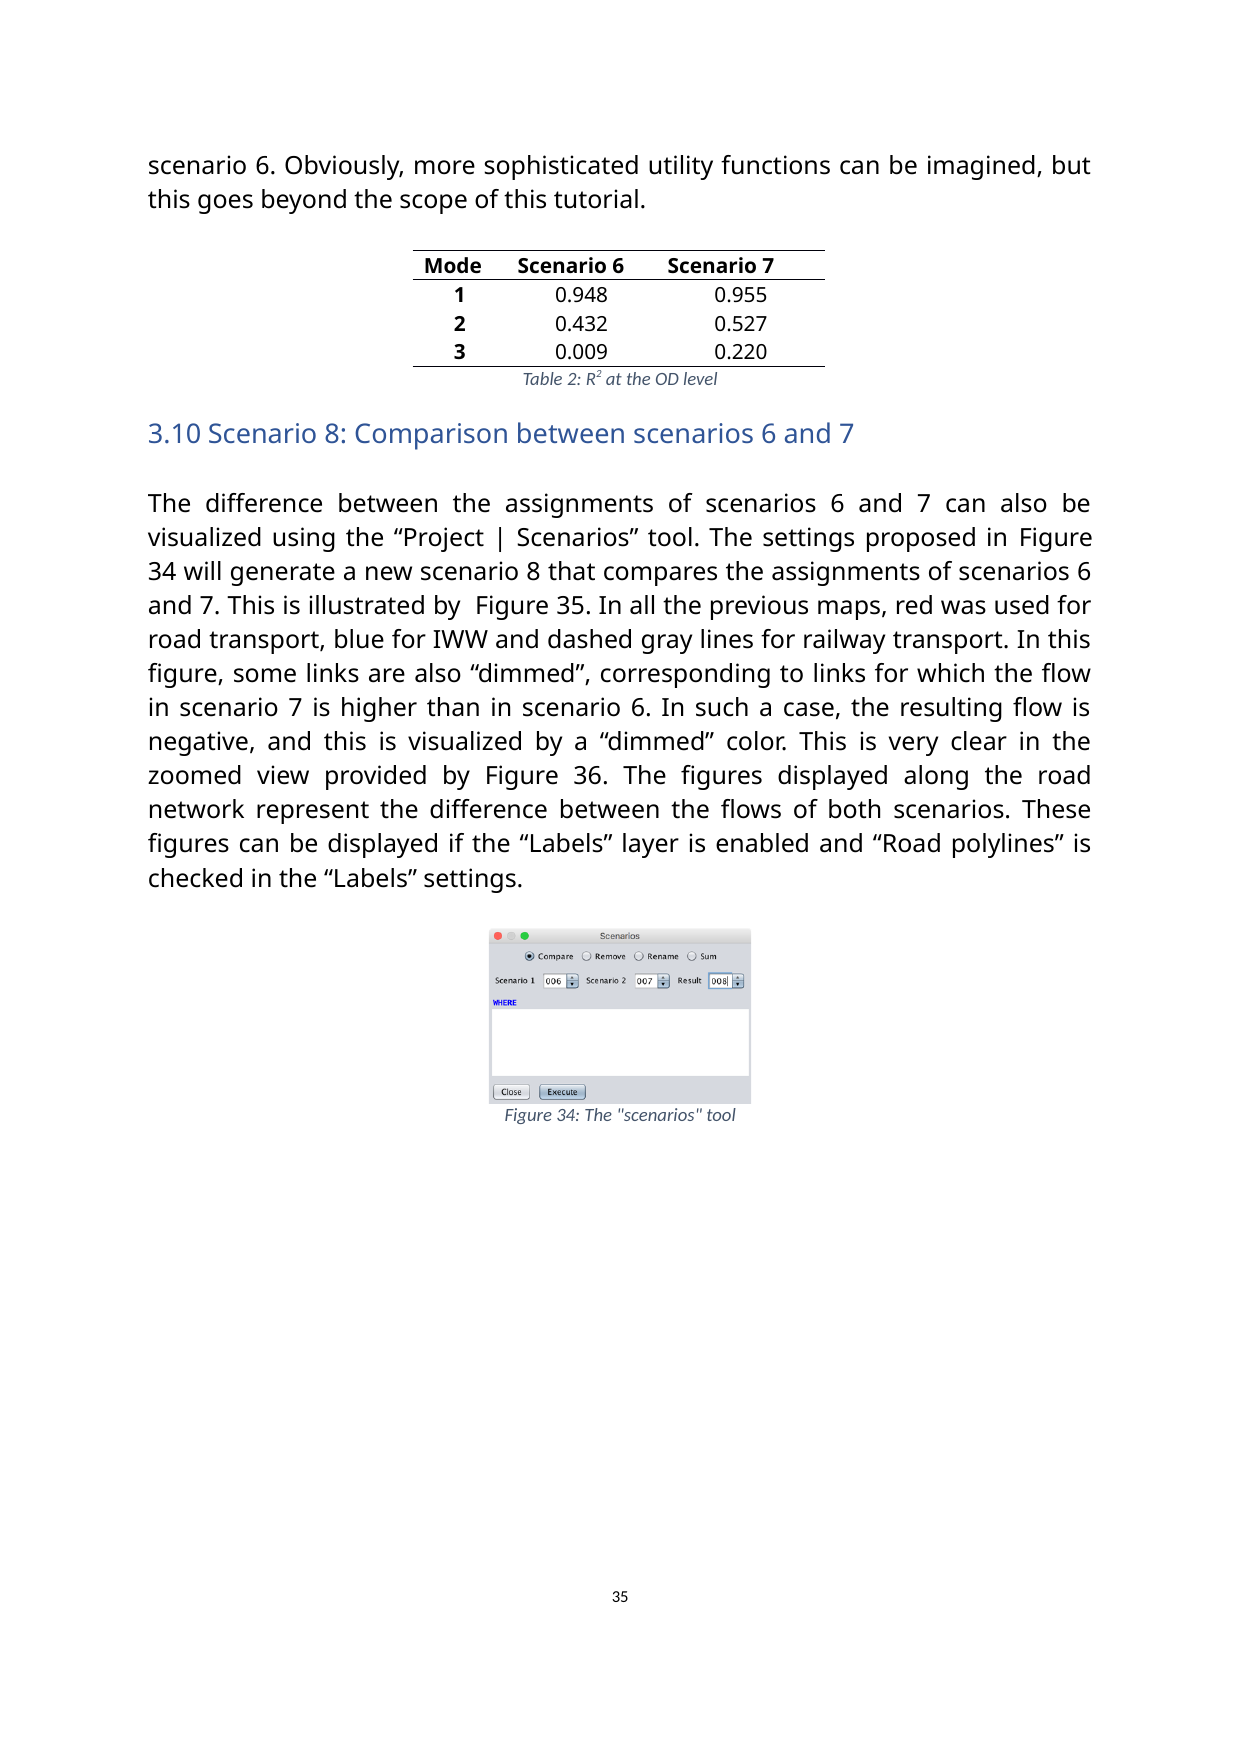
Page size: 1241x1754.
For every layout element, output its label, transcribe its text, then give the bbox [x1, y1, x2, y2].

table_cell 0.220 [656, 337, 825, 366]
table_cell 0.009 [506, 337, 656, 366]
text Figure 34: The "scenarios" tool [148, 1103, 1093, 1126]
text Table 2: R2 at the OD level [148, 367, 1093, 389]
text The difference between the assignments of scenarios 6 and 7 can also be visualized using the “Project | Scenarios” tool. The settings proposed in Figure 34 will generate a new scenario 8 that compares the assignments of scenarios 6 and 7. This is illustrated by Figure 35. In all the previous maps, red was used for road transport, blue for IWW and dashed gray lines for railway transport. In this figure, some links are also “dimmed”, corresponding to links for which the flow in scenario 7 is higher than in scenario 6. In such a case, the resulting flow is negative, and this is visualized by a “dimmed” color. This is very clear in the zoomed view provided by Figure 36. The figures displayed along the road network represent the difference between the flows of both scenarios. These figures can be displayed if the “Labels” layer is enabled and “Road polylines” is checked in the “Labels” settings. [148, 486, 1093, 894]
table_cell 1 [413, 280, 506, 309]
picture [488, 928, 752, 1104]
table_cell 0.432 [506, 309, 656, 337]
text scenario 6. Obviously, more sophisticated utility functions can be imagined, but this goes beyond the scope of this tutorial. [148, 148, 1093, 216]
table_cell 0.948 [506, 280, 656, 309]
subtitle Scenario 8: Comparison between scenarios 6 and 7 [148, 414, 1093, 451]
table_cell 3 [413, 337, 506, 366]
table_cell 2 [413, 309, 506, 337]
table_header Scenario 6 [506, 251, 656, 279]
table_header Scenario 7 [656, 251, 825, 279]
table_cell 0.955 [656, 280, 825, 309]
table_cell 0.527 [656, 309, 825, 337]
table_header Mode [413, 251, 506, 279]
